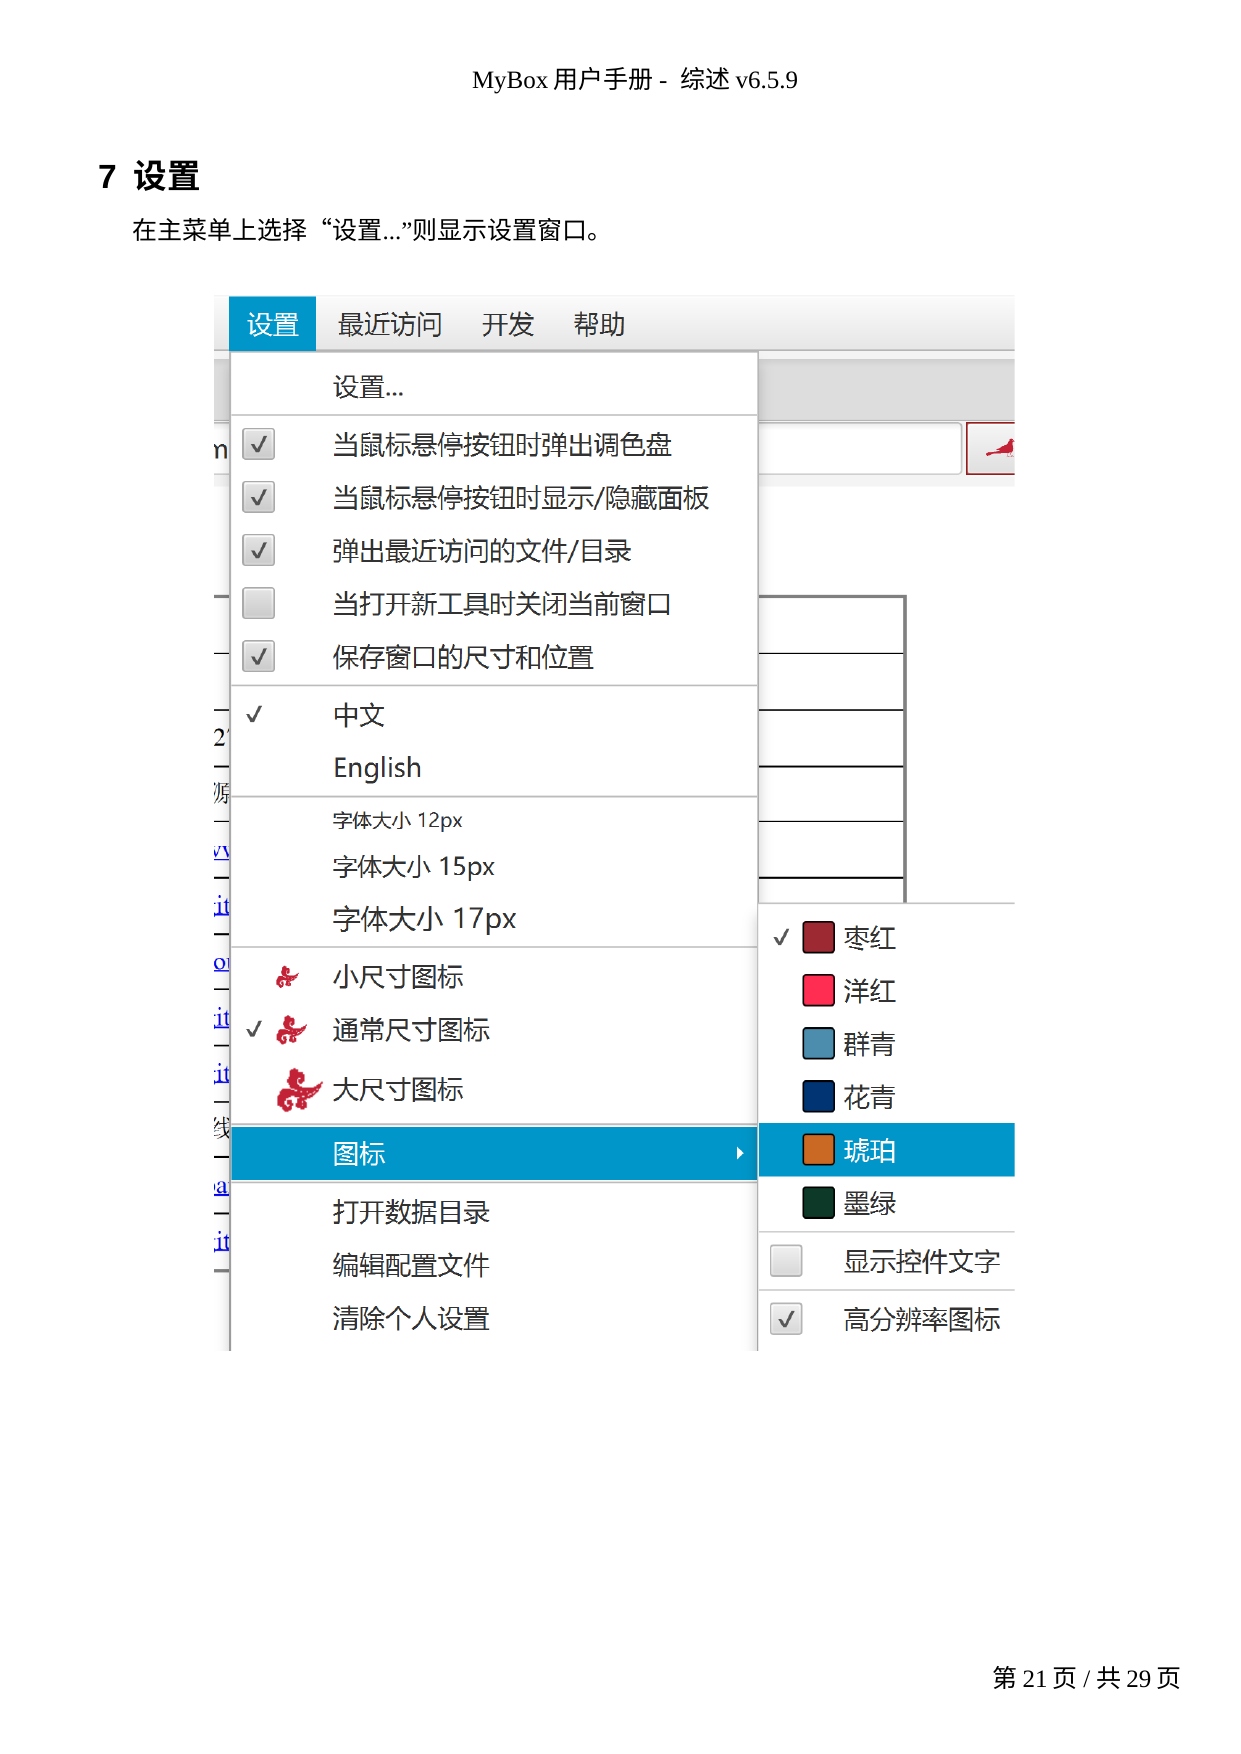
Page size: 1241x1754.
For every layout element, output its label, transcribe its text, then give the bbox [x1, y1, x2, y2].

picture [804, 1135, 834, 1164]
picture [847, 1141, 854, 1160]
subtitle 设置 [88, 150, 1181, 198]
picture [878, 1141, 894, 1162]
text 在主菜单上选择“设置...”则显示设置窗口。 [88, 211, 1181, 247]
picture [213, 294, 1015, 1351]
picture [362, 1142, 366, 1165]
